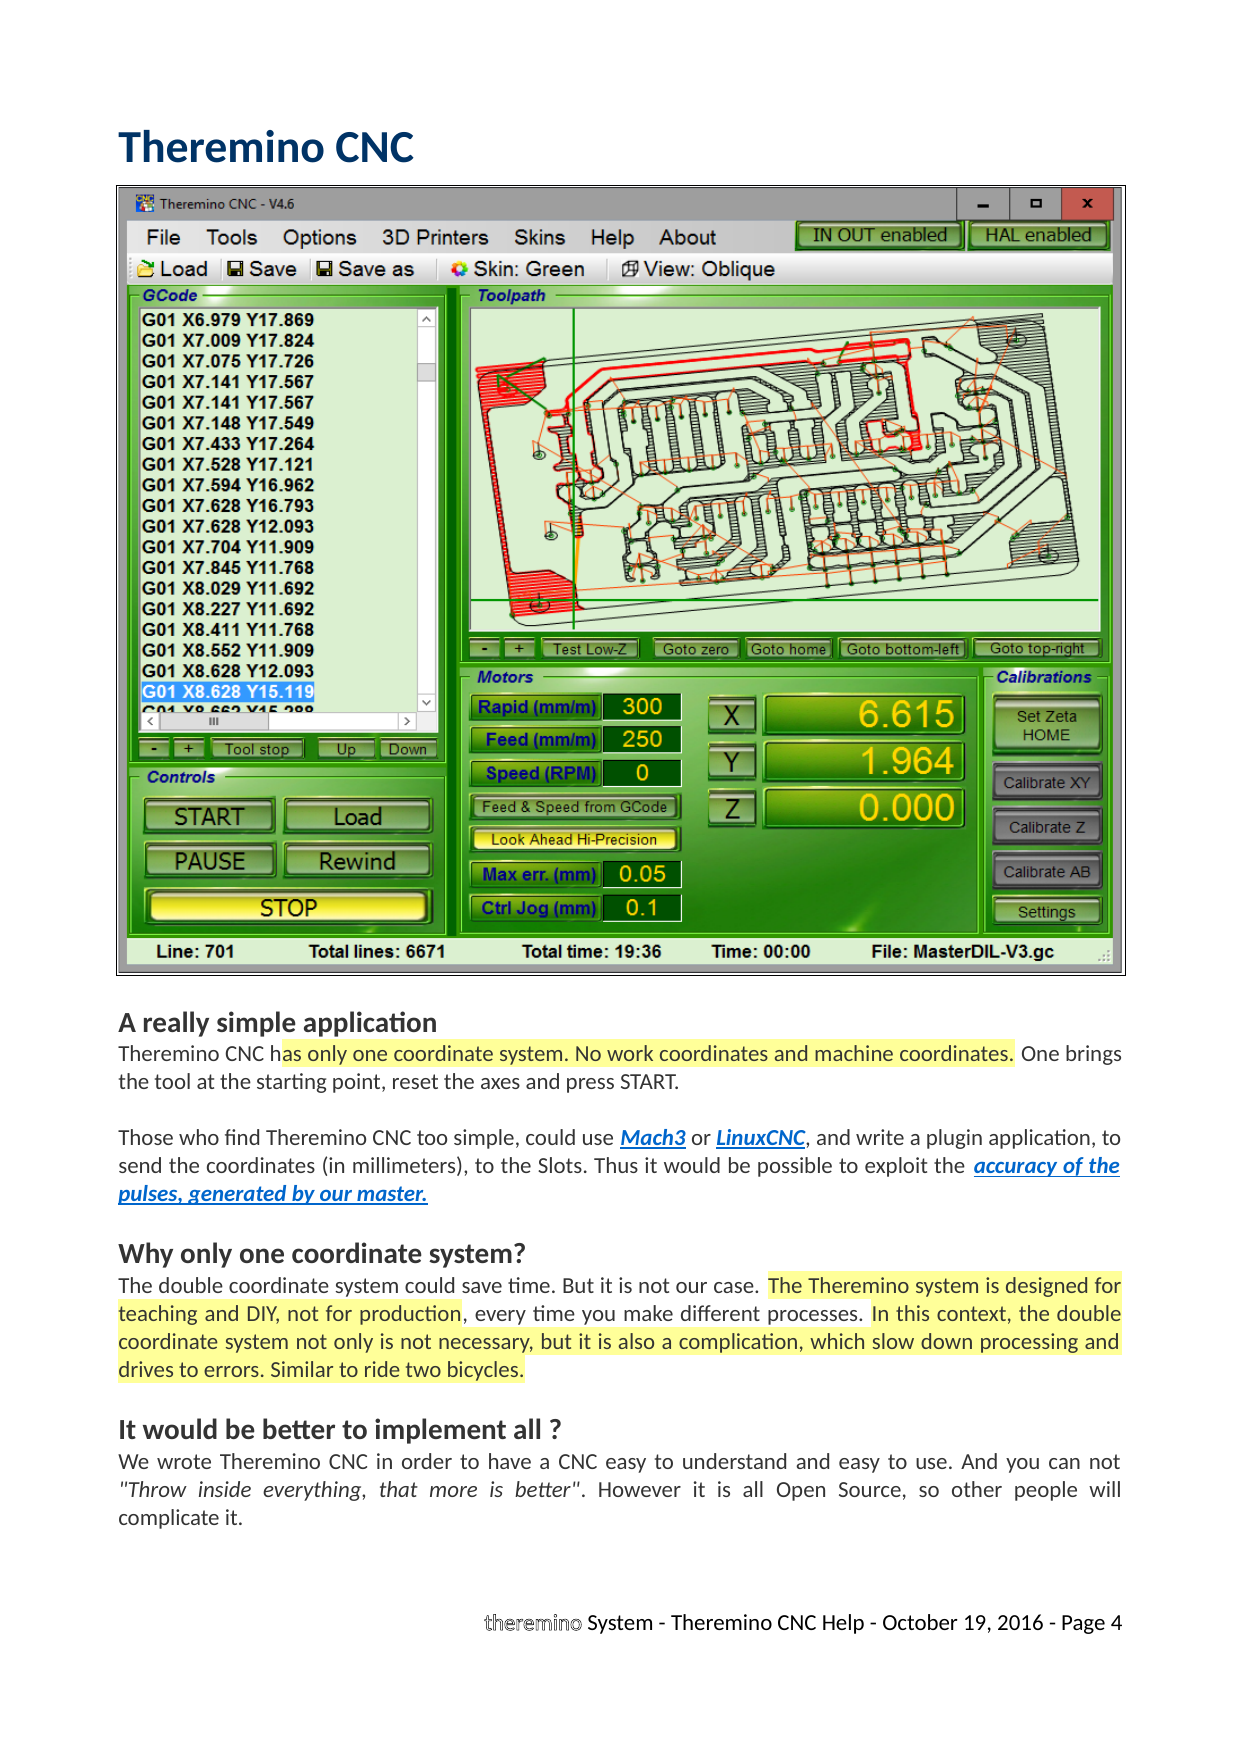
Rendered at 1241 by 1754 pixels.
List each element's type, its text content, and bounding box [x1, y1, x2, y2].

text It would be better to implement all ? We wrote Theremino CNC in order to have a CNC easy to understand and easy to use. And you can not "Throw inside everything, that more is better". However it is all Open Source, so other people will complicate it. [118, 1411, 1122, 1531]
text Theremino CNC has only one coordinate system. No work coordinates and machine coordinates. One brings the tool at the starting point, reset the axes and press START. [118, 1039, 1122, 1095]
text A really simple application [118, 1004, 1122, 1039]
subtitle Theremino CNC [118, 118, 1122, 174]
picture [118, 187, 1122, 973]
text Those who find Theremino CNC too simple, could use Mach3 or LinuxCNC, and write a plugin application, to send the coordinates (in millimeters), to the Slots. Thus it would be possible to exploit the accuracy of the pulses, generated by our master. Why only one coordinate system? The double coordinate system could save time. But it is not our case. The Theremino system is designed for teaching and DIY, not for production, every time you make different processes. In this context, the double coordinate system not only is not necessary, but it is also a complication, which slow down processing and drives to errors. Similar to ride two bicycles. [118, 1123, 1122, 1383]
